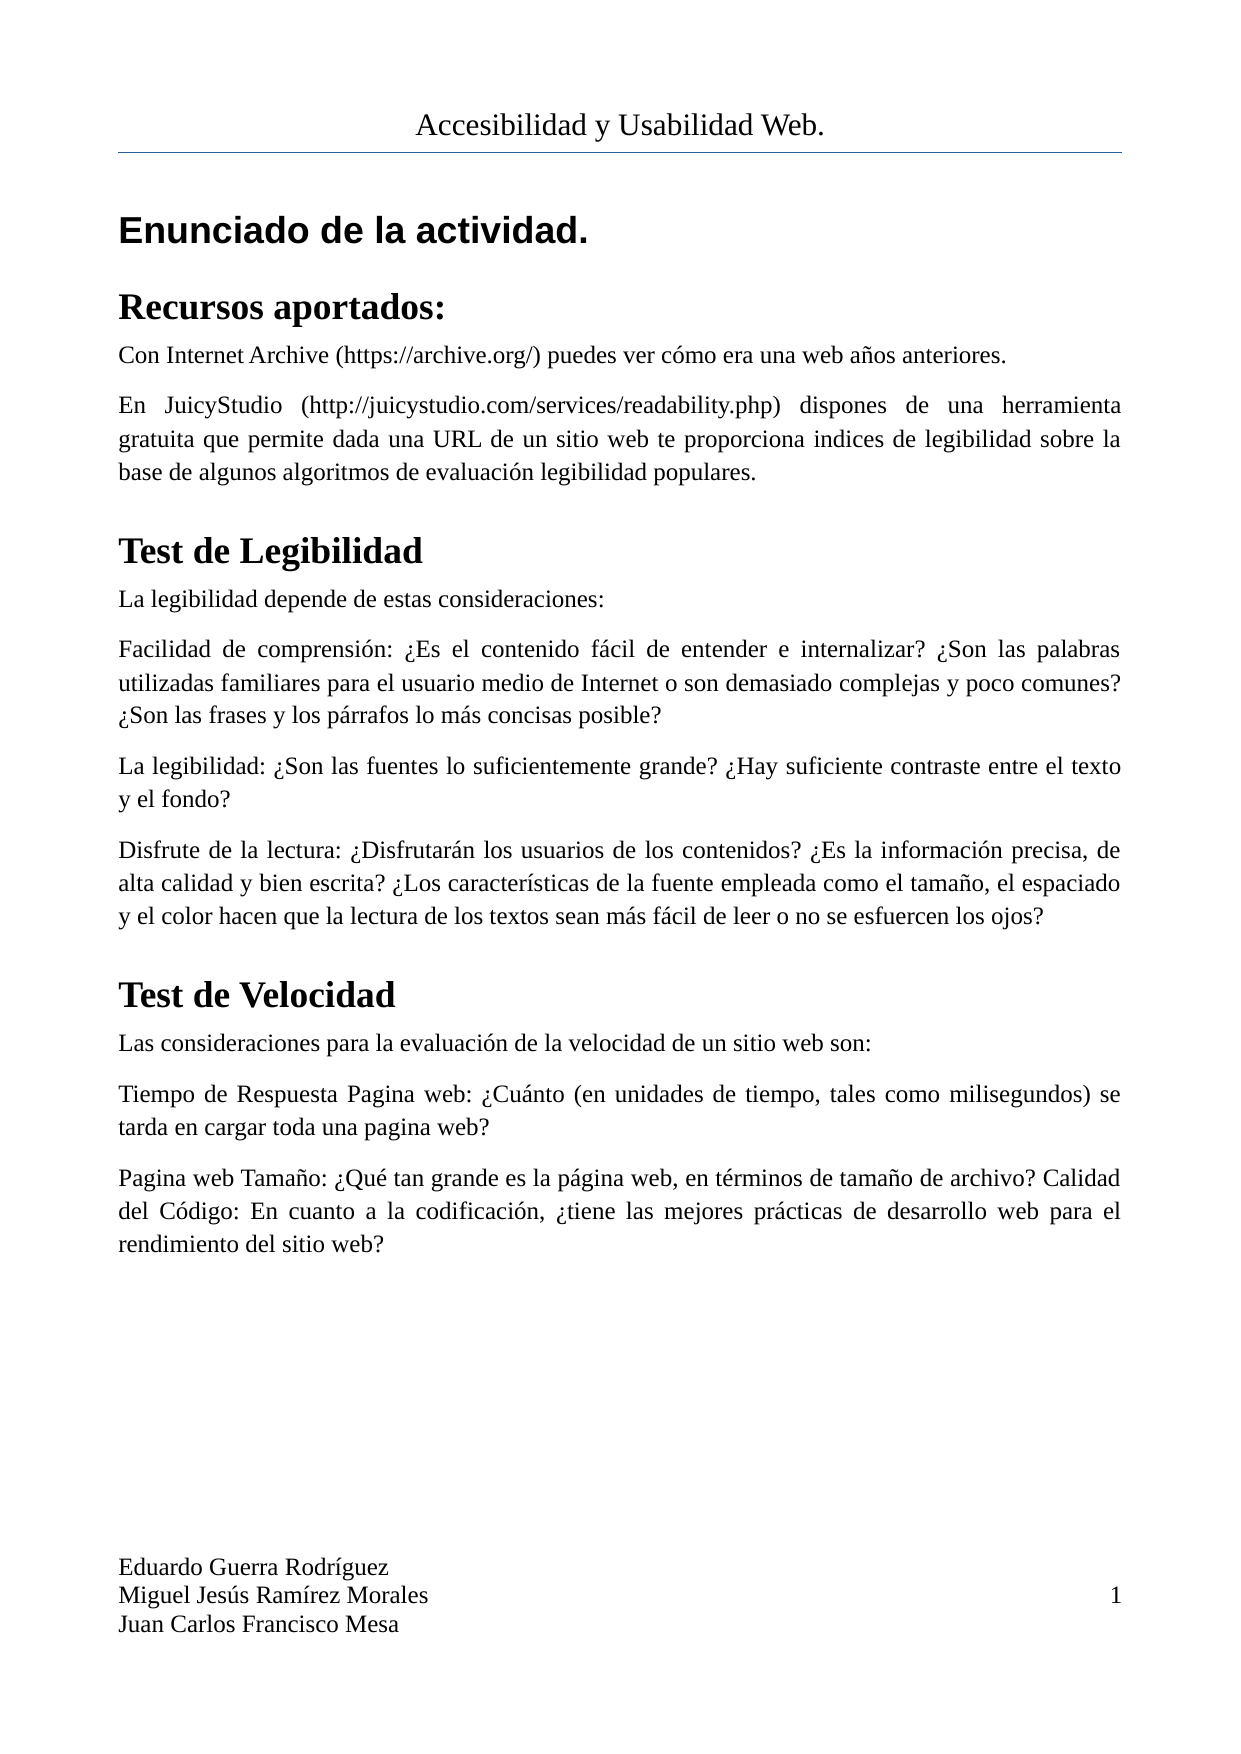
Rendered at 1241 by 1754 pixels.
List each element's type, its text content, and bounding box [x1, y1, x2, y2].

text Las consideraciones para la evaluación de la velocidad de un sitio web son: [118, 1028, 1122, 1057]
text Facilidad de comprensión: ¿Es el contenido fácil de entender e internalizar? ¿Son las palabras utilizadas familiares para el usuario medio de Internet o son demasiado complejas y poco comunes? ¿Son las frases y los párrafos lo más concisas posible? [118, 634, 1122, 729]
text Con Internet Archive (https://archive.org/) puedes ver cómo era una web años anteriores. [118, 340, 1122, 369]
subtitle Test de Legibilidad [118, 528, 1122, 571]
text La legibilidad: ¿Son las fuentes lo suficientemente grande? ¿Hay suficiente contraste entre el texto y el fondo? [118, 751, 1122, 813]
subtitle Enunciado de la actividad. [118, 208, 1122, 251]
subtitle Recursos aportados: [118, 284, 1122, 327]
text Pagina web Tamaño: ¿Qué tan grande es la página web, en términos de tamaño de archivo? Calidad del Código: En cuanto a la codificación, ¿tiene las mejores prácticas de desarrollo web para el rendimiento del sitio web? [118, 1163, 1122, 1258]
subtitle Test de Velocidad [118, 973, 1122, 1016]
text Disfrute de la lectura: ¿Disfrutarán los usuarios de los contenidos? ¿Es la información precisa, de alta calidad y bien escrita? ¿Los características de la fuente empleada como el tamaño, el espaciado y el color hacen que la lectura de los textos sean más fácil de leer o no se esfuercen los ojos? [118, 835, 1122, 930]
text En JuicyStudio (http://juicystudio.com/services/readability.php) dispones de una herramienta gratuita que permite dada una URL de un sitio web te proporciona indices de legibilidad sobre la base de algunos algoritmos de evaluación legibilidad populares. [118, 391, 1122, 485]
text Tiempo de Respuesta Pagina web: ¿Cuánto (en unidades de tiempo, tales como milisegundos) se tarda en cargar toda una pagina web? [118, 1079, 1122, 1141]
text La legibilidad depende de estas consideraciones: [118, 584, 1122, 613]
